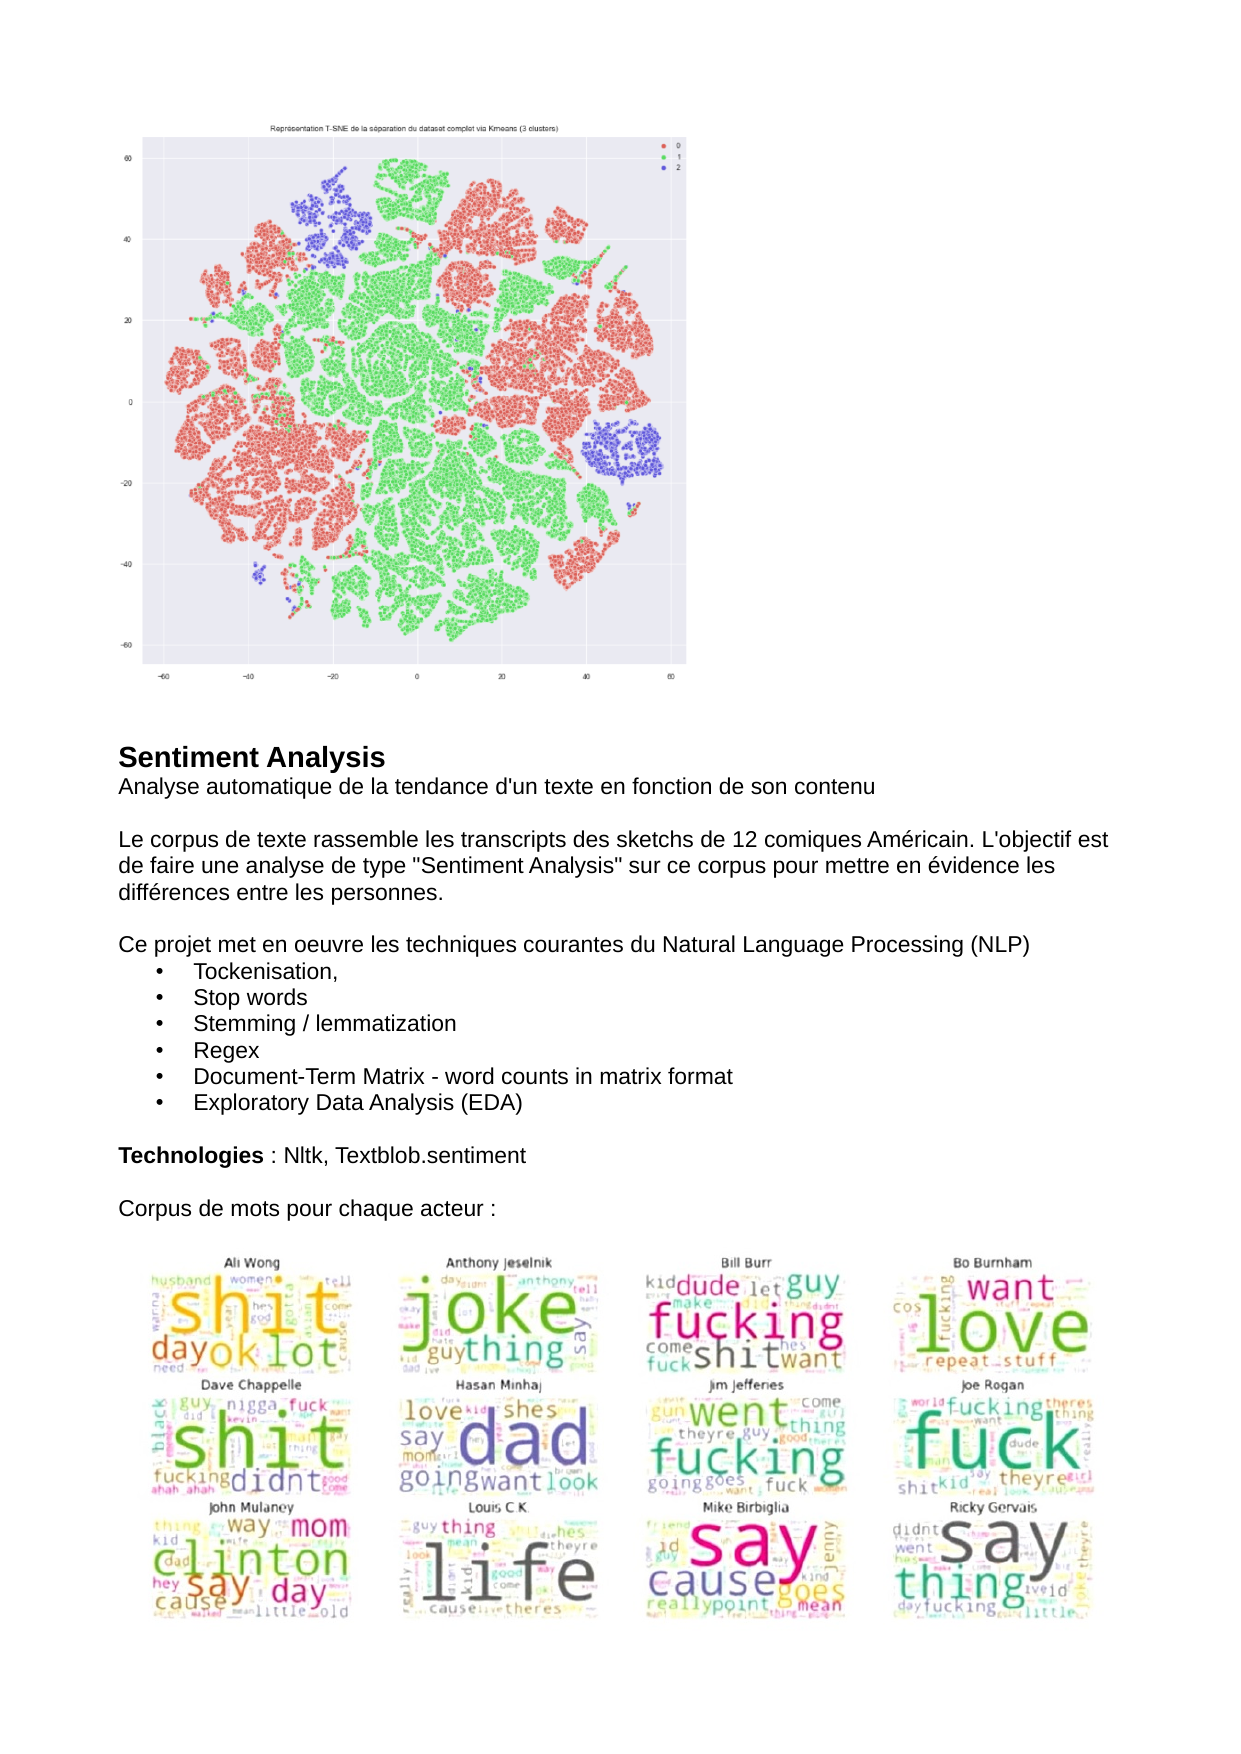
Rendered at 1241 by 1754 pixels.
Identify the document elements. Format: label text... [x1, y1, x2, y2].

text Sentiment Analysis [118, 739, 1122, 773]
list Stemming / lemmatization [156, 1010, 1122, 1037]
text Ce projet met en oeuvre les techniques courantes du Natural Language Processing (NLP) [118, 931, 1122, 958]
picture [118, 1247, 1122, 1631]
text Corpus de mots pour chaque acteur : [118, 1195, 1122, 1221]
list Stop words [156, 984, 1122, 1010]
picture [118, 118, 696, 687]
text Le corpus de texte rassemble les transcripts des sketchs de 12 comiques Américain. L'objectif est de faire une analyse de type "Sentiment Analysis" sur ce corpus pour mettre en évidence les différences entre les personnes. [118, 826, 1122, 905]
list Document-Term Matrix - word counts in matrix format [156, 1063, 1122, 1089]
list Exploratory Data Analysis (EDA) [156, 1089, 1122, 1116]
text Analyse automatique de la tendance d'un texte en fonction de son contenu [118, 773, 1122, 799]
list Regex [156, 1037, 1122, 1063]
text Technologies : Nltk, Textblob.sentiment [118, 1142, 1122, 1168]
list Tockenisation, [156, 958, 1122, 984]
